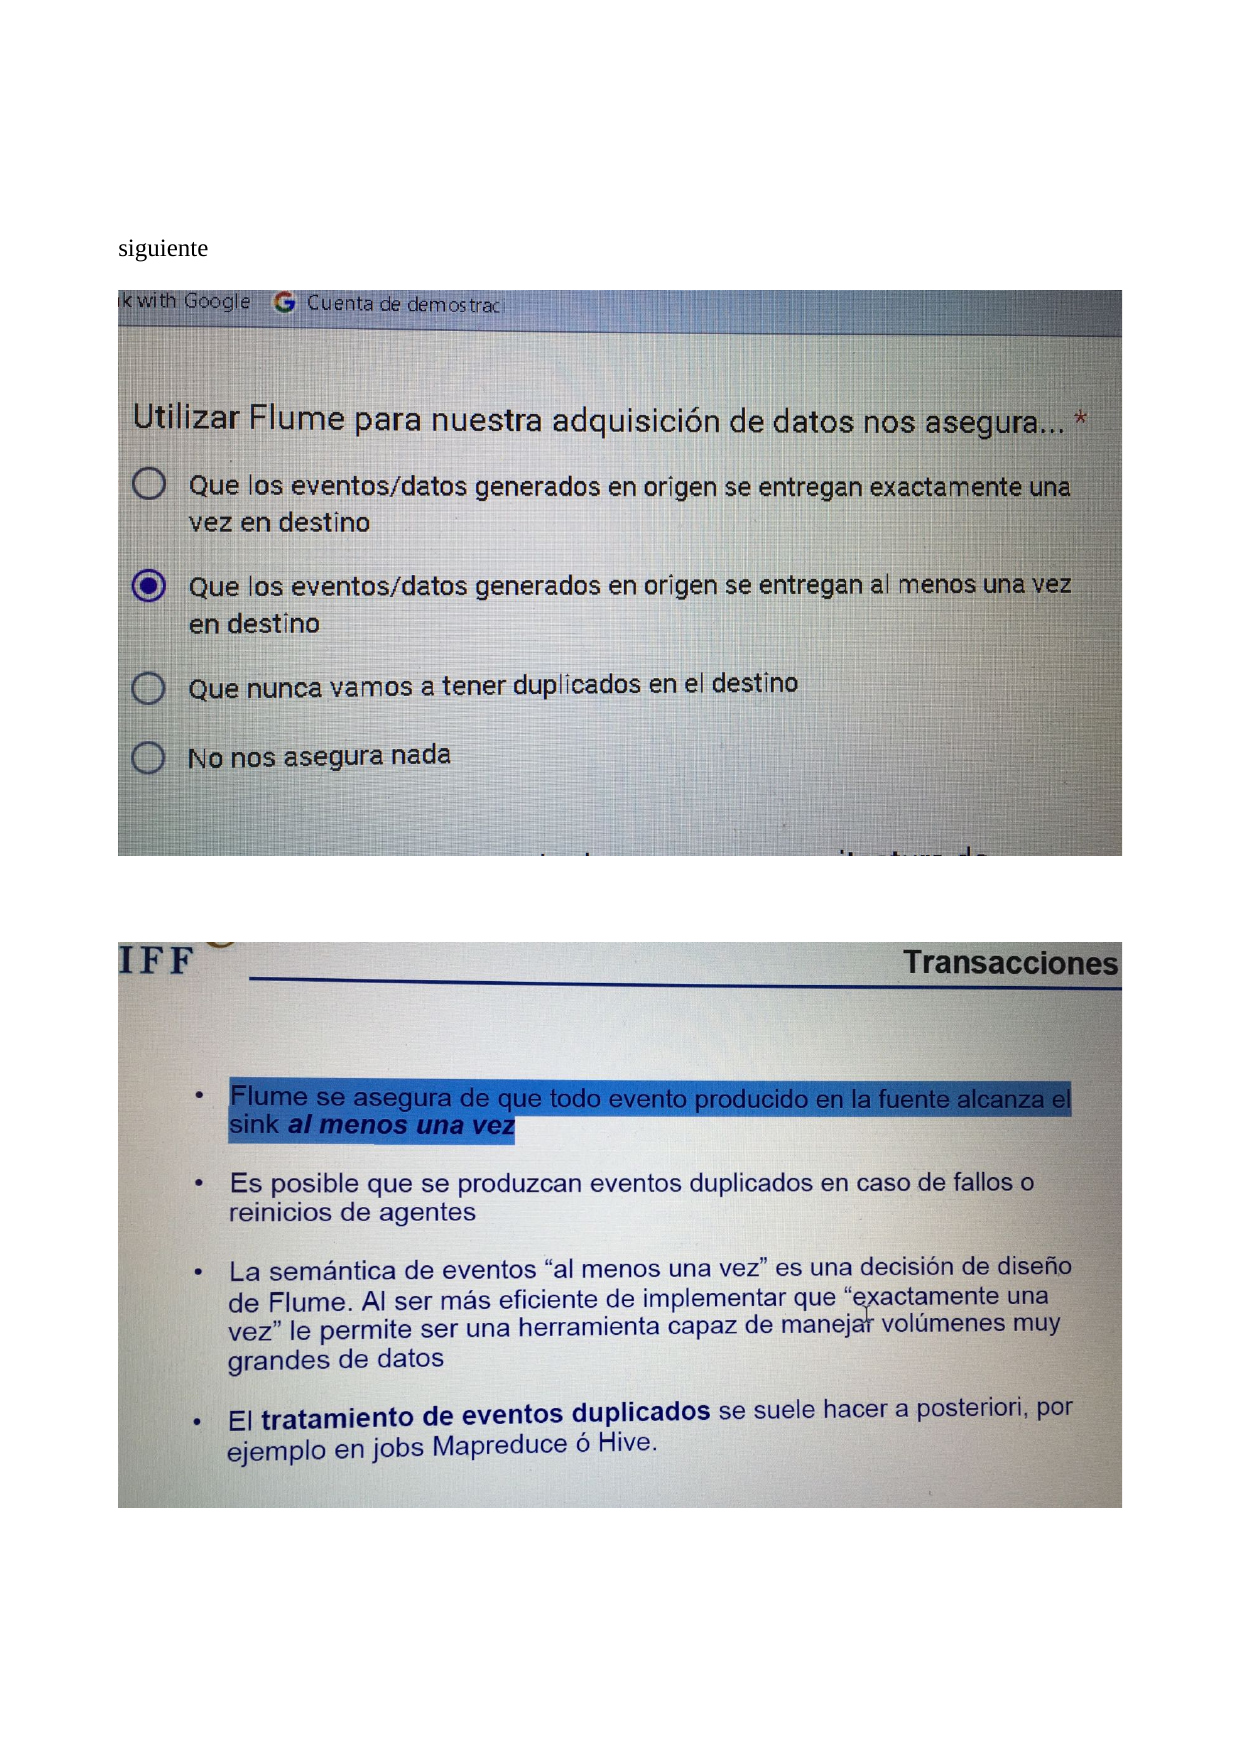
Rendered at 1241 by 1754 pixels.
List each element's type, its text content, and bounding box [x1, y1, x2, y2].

picture [118, 290, 1123, 856]
picture [118, 942, 1123, 1508]
text siguiente [118, 233, 1122, 262]
